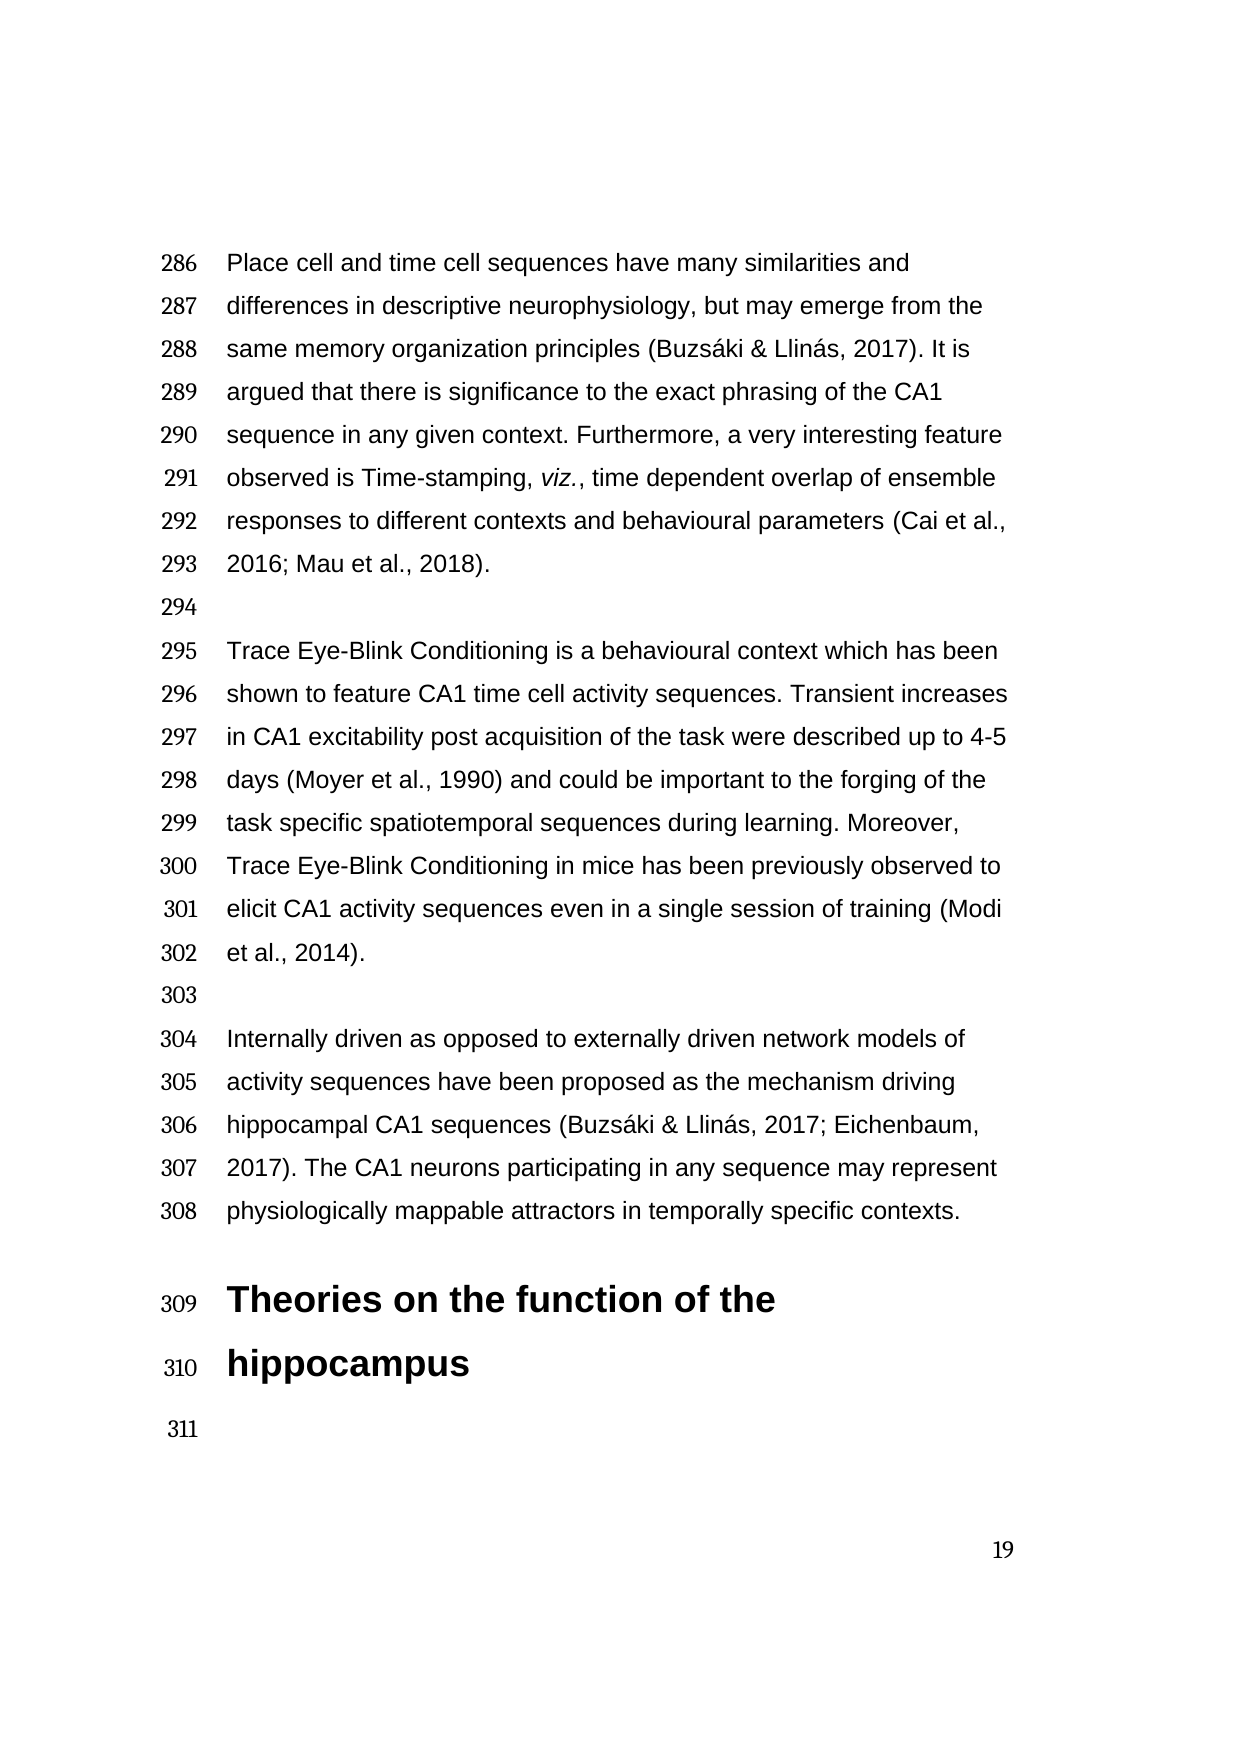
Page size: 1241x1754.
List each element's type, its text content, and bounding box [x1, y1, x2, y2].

text Place cell and time cell sequences have many similarities and differences in descriptive neurophysiology, but may emerge from the same memory organization principles (Buzsáki & Llinás, 2017)⁠. It is argued that there is significance to the exact phrasing of the CA1 sequence in any given context. Furthermore, a very interesting feature observed is Time-stamping, viz., time dependent overlap of ensemble responses to different contexts and behavioural parameters (Cai et al., 2016; Mau et al., 2018)⁠. [226, 248, 1014, 578]
text Trace Eye-Blink Conditioning is a behavioural context which has been shown to feature CA1 time cell activity sequences. Transient increases in CA1 excitability post acquisition of the task were described up to 4-5 days (Moyer et al., 1990)⁠ and could be important to the forging of the task specific spatiotemporal sequences during learning. Moreover, Trace Eye-Blink Conditioning in mice has been previously observed to elicit CA1 activity sequences even in a single session of training (Modi et al., 2014)⁠. [226, 636, 1014, 966]
subtitle Theories on the function of the hippocampus [226, 1277, 1014, 1385]
text Internally driven as opposed to externally driven network models of activity sequences have been proposed as the mechanism driving hippocampal CA1 sequences (Buzsáki & Llinás, 2017; Eichenbaum, 2017)⁠. The CA1 neurons participating in any sequence may represent physiologically mappable attractors in temporally specific contexts. [226, 1024, 1014, 1225]
